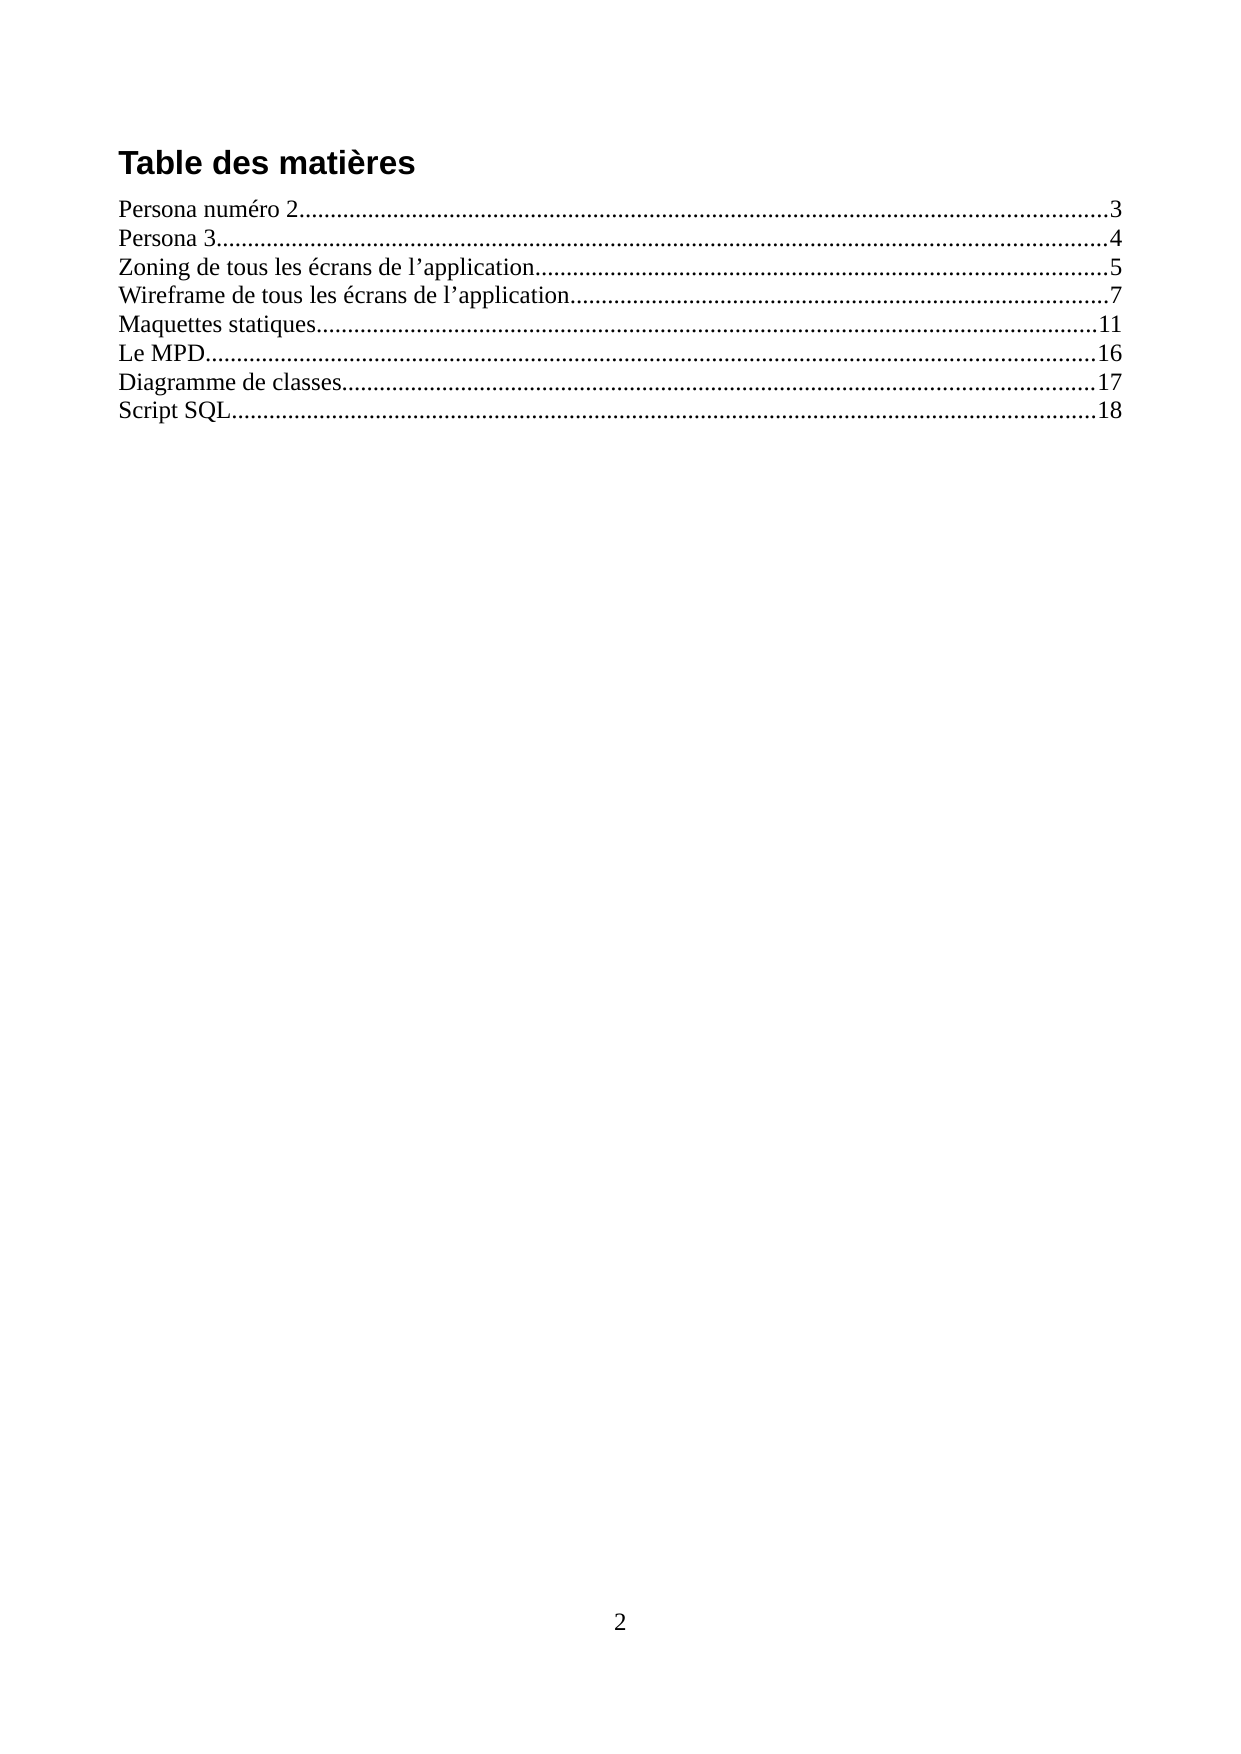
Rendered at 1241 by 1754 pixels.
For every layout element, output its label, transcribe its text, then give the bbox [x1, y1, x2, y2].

text Persona numéro 2 3 [118, 194, 1122, 223]
text Zoning de tous les écrans de l’application 5 [118, 252, 1122, 280]
text Wireframe de tous les écrans de l’application 7 [118, 280, 1122, 309]
text Diagramme de classes 17 [118, 367, 1122, 395]
text Script SQL 18 [118, 395, 1122, 424]
text Persona 3 4 [118, 223, 1122, 252]
text Le MPD 16 [118, 338, 1122, 367]
text Maquettes statiques 11 [118, 309, 1122, 338]
subtitle Table des matières [118, 143, 1122, 182]
